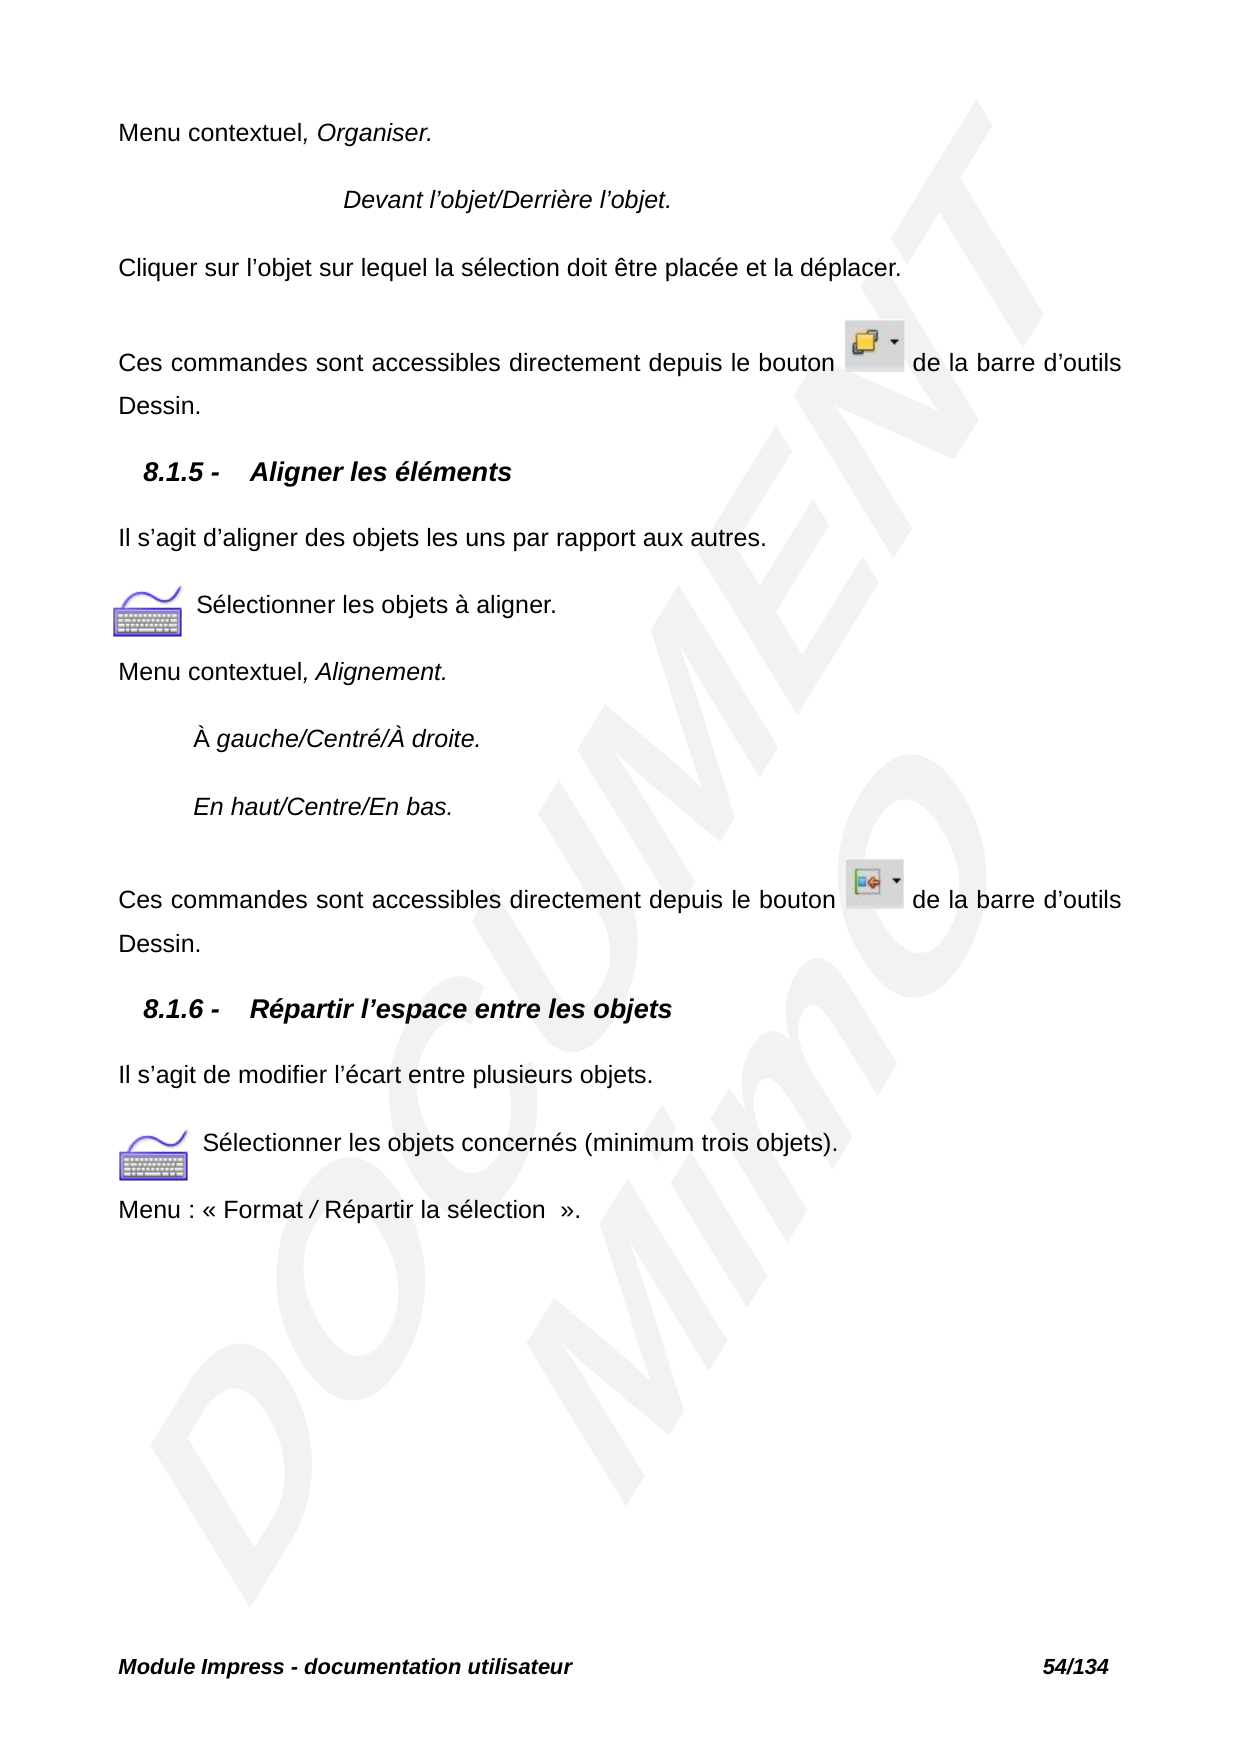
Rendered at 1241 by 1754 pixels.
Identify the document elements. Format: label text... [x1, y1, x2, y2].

picture [115, 1119, 191, 1195]
text En haut/Centre/En bas. [118, 791, 1122, 821]
subtitle Répartir l’espace entre les objets [143, 993, 1122, 1024]
text Il s’agit de modifier l’écart entre plusieurs objets. [118, 1060, 1122, 1089]
text Sélectionner les objets à aligner. [185, 590, 1122, 619]
text Ces commandes sont accessibles directement depuis le bouton de la barre d’outils Dessin. [118, 319, 1122, 420]
text Il s’agit d’aligner des objets les uns par rapport aux autres. [118, 523, 1122, 552]
text Menu contextuel, Organiser. [118, 118, 1122, 147]
text Cliquer sur l’objet sur lequel la sélection doit être placée et la déplacer. [118, 252, 1122, 281]
text Ces commandes sont accessibles directement depuis le bouton de la barre d’outils Dessin. [118, 859, 1122, 958]
text Sélectionner les objets concernés (minimum trois objets). [191, 1127, 1122, 1156]
picture [845, 319, 905, 372]
text Menu contextuel, Alignement. [118, 657, 1122, 686]
subtitle Aligner les éléments [143, 456, 1122, 487]
picture [846, 858, 904, 909]
picture [109, 575, 185, 651]
text À gauche/Centré/À droite. [118, 724, 1122, 753]
text Devant l’objet/Derrière l’objet. [268, 185, 1122, 214]
text Menu : « Format / Répartir la sélection ». [118, 1194, 1122, 1224]
